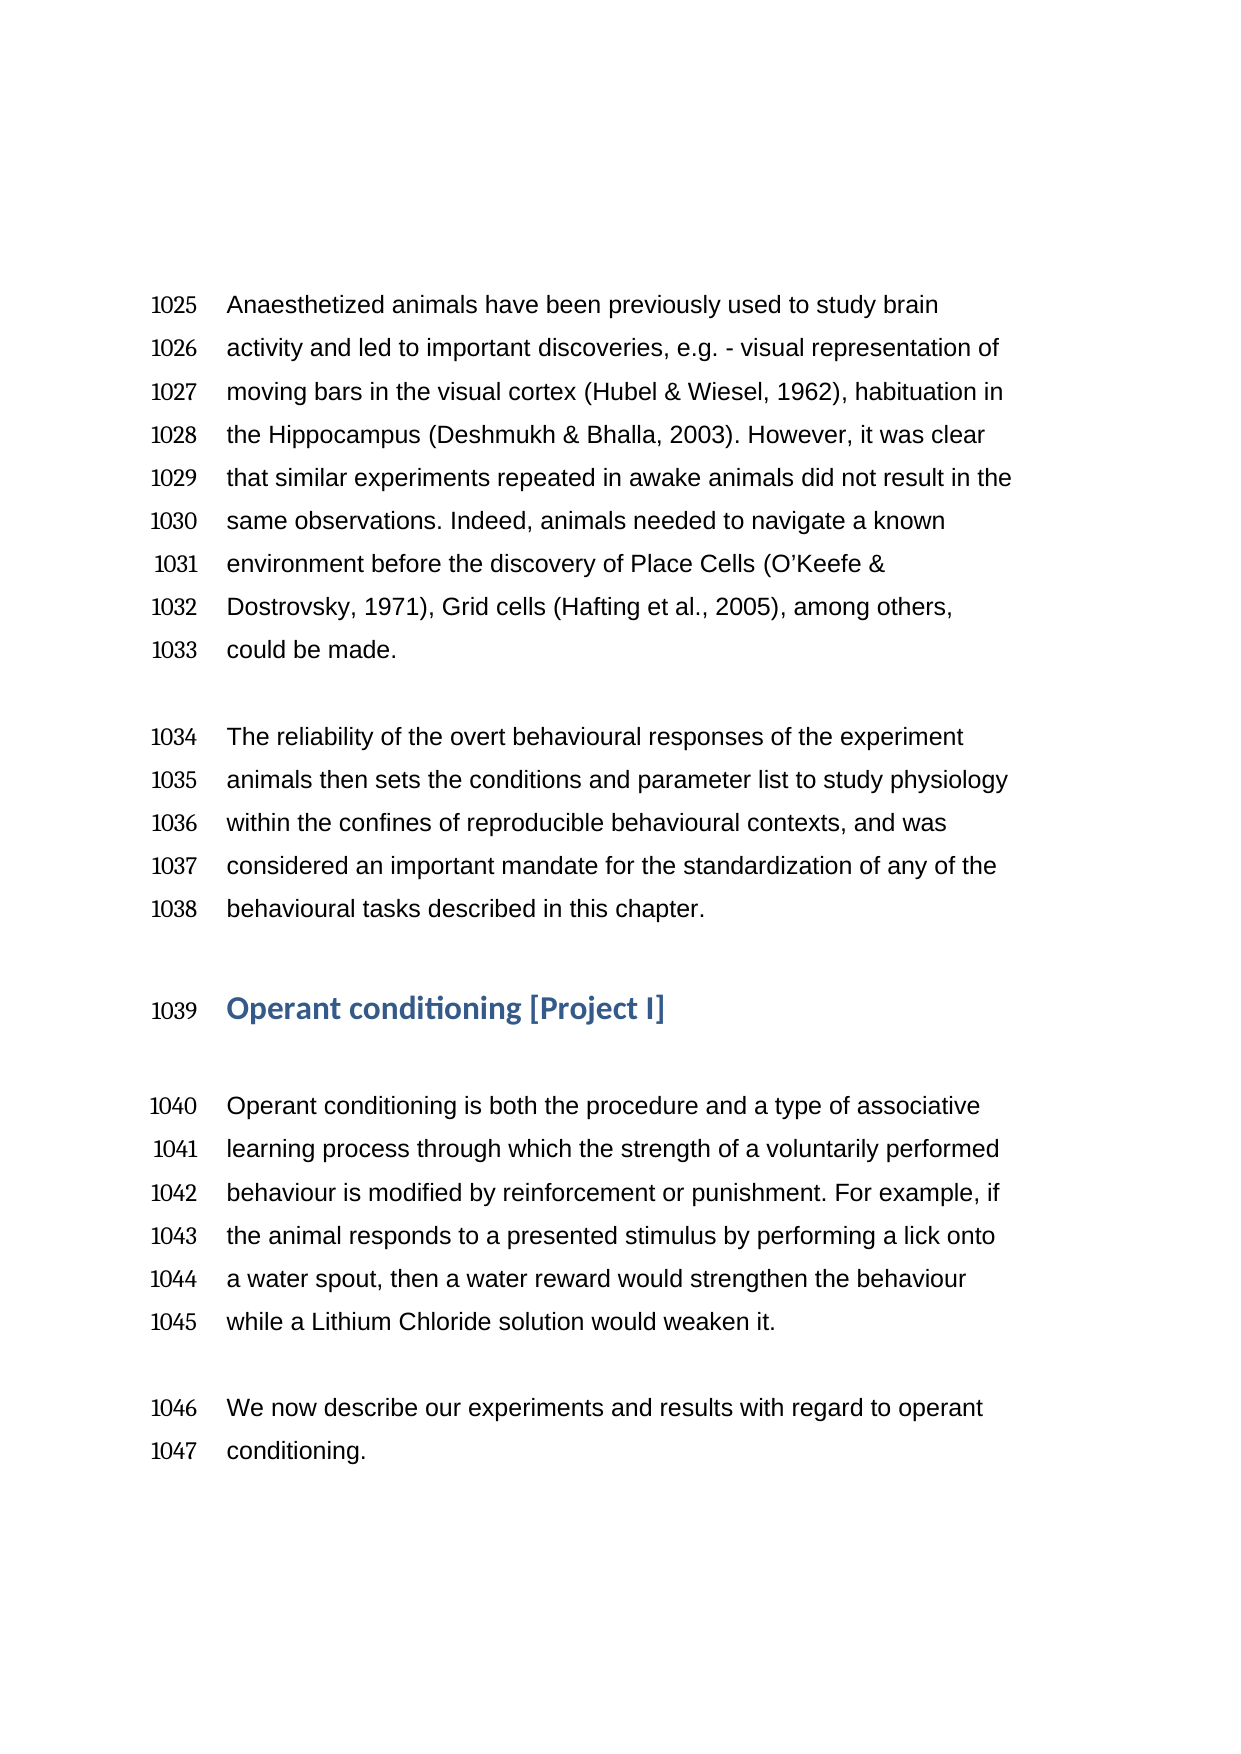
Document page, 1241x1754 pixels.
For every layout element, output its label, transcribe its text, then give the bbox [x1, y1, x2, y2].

text Operant conditioning is both the procedure and a type of associative learning process through which the strength of a voluntarily performed behaviour is modified by reinforcement or punishment. For example, if the animal responds to a presented stimulus by performing a lick onto a water spout, then a water reward would strengthen the behaviour while a Lithium Chloride solution would weaken it. [226, 1091, 1014, 1336]
subtitle Operant conditioning [Project I] [226, 987, 1014, 1028]
text The reliability of the overt behavioural responses of the experiment animals then sets the conditions and parameter list to study physiology within the confines of reproducible behavioural contexts, and was considered an important mandate for the standardization of any of the behavioural tasks described in this chapter. [226, 722, 1014, 923]
text We now describe our experiments and results with regard to operant conditioning. [226, 1393, 1014, 1465]
text Anaesthetized animals have been previously used to study brain activity and led to important discoveries, e.g. - visual representation of moving bars in the visual cortex (Hubel & Wiesel, 1962), habituation in the Hippocampus (Deshmukh & Bhalla, 2003). However, it was clear that similar experiments repeated in awake animals did not result in the same observations. Indeed, animals needed to navigate a known environment before the discovery of Place Cells (O’Keefe & Dostrovsky, 1971)⁠, Grid cells (Hafting et al., 2005)⁠, among others, could be made. [226, 290, 1014, 664]
